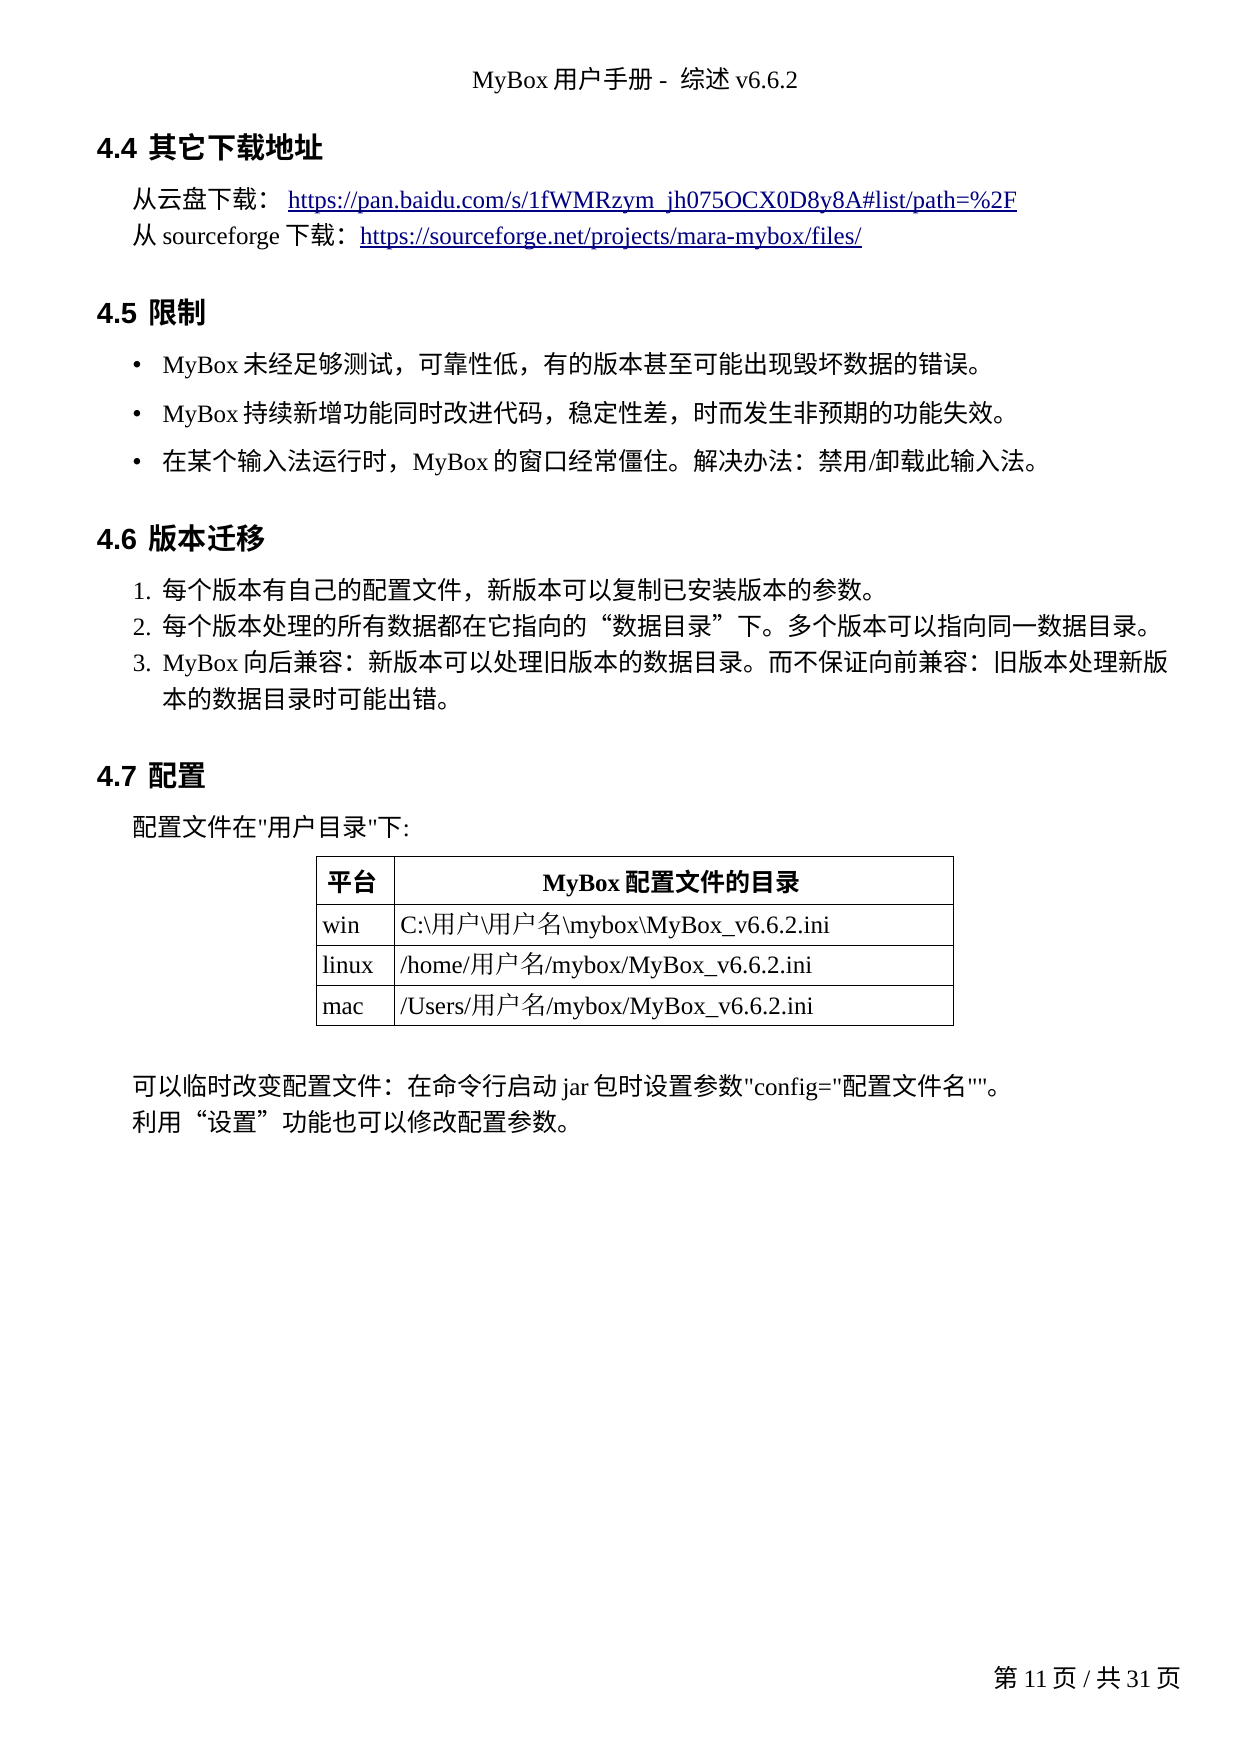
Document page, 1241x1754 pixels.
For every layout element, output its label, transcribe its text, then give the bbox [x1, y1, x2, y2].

table_cell win [317, 905, 394, 944]
table_cell linux [317, 946, 394, 985]
list MyBox向后兼容：新版本可以处理旧版本的数据目录。而不保证向前兼容：旧版本处理新版本的数据目录时可能出错。 [133, 643, 1181, 715]
table_header MyBox配置文件的目录 [395, 857, 953, 904]
subtitle 配置 [88, 753, 1181, 795]
text 从云盘下载： https://pan.baidu.com/s/1fWMRzym_jh075OCX0D8y8A#list/path=%2F 从sourceforge下载：https://sourceforge.net/projects/mara-mybox/files/ [88, 179, 1181, 252]
text 配置文件在"用户目录"下: [88, 808, 1181, 844]
list MyBox持续新增功能同时改进代码，稳定性差，时而发生非预期的功能失效。 [133, 393, 1181, 429]
table_cell C:\用户\用户名\mybox\MyBox_v6.6.2.ini [395, 905, 953, 944]
table_header 平台 [317, 857, 394, 904]
subtitle 版本迁移 [88, 516, 1181, 558]
table_cell /home/用户名/mybox/MyBox_v6.6.2.ini [395, 946, 953, 985]
table_cell /Users/用户名/mybox/MyBox_v6.6.2.ini [395, 986, 953, 1025]
subtitle 其它下载地址 [88, 125, 1181, 167]
list 每个版本有自己的配置文件，新版本可以复制已安装版本的参数。 [133, 570, 1181, 607]
list MyBox未经足够测试，可靠性低，有的版本甚至可能出现毁坏数据的错误。 [133, 344, 1181, 381]
text 可以临时改变配置文件：在命令行启动jar包时设置参数"config="配置文件名""。 利用“设置”功能也可以修改配置参数。 [88, 1067, 1181, 1139]
list 在某个输入法运行时，MyBox的窗口经常僵住。解决办法：禁用/卸载此输入法。 [133, 442, 1181, 478]
table_cell mac [317, 986, 394, 1025]
subtitle 限制 [88, 289, 1181, 332]
list 每个版本处理的所有数据都在它指向的“数据目录”下。多个版本可以指向同一数据目录。 [133, 607, 1181, 643]
